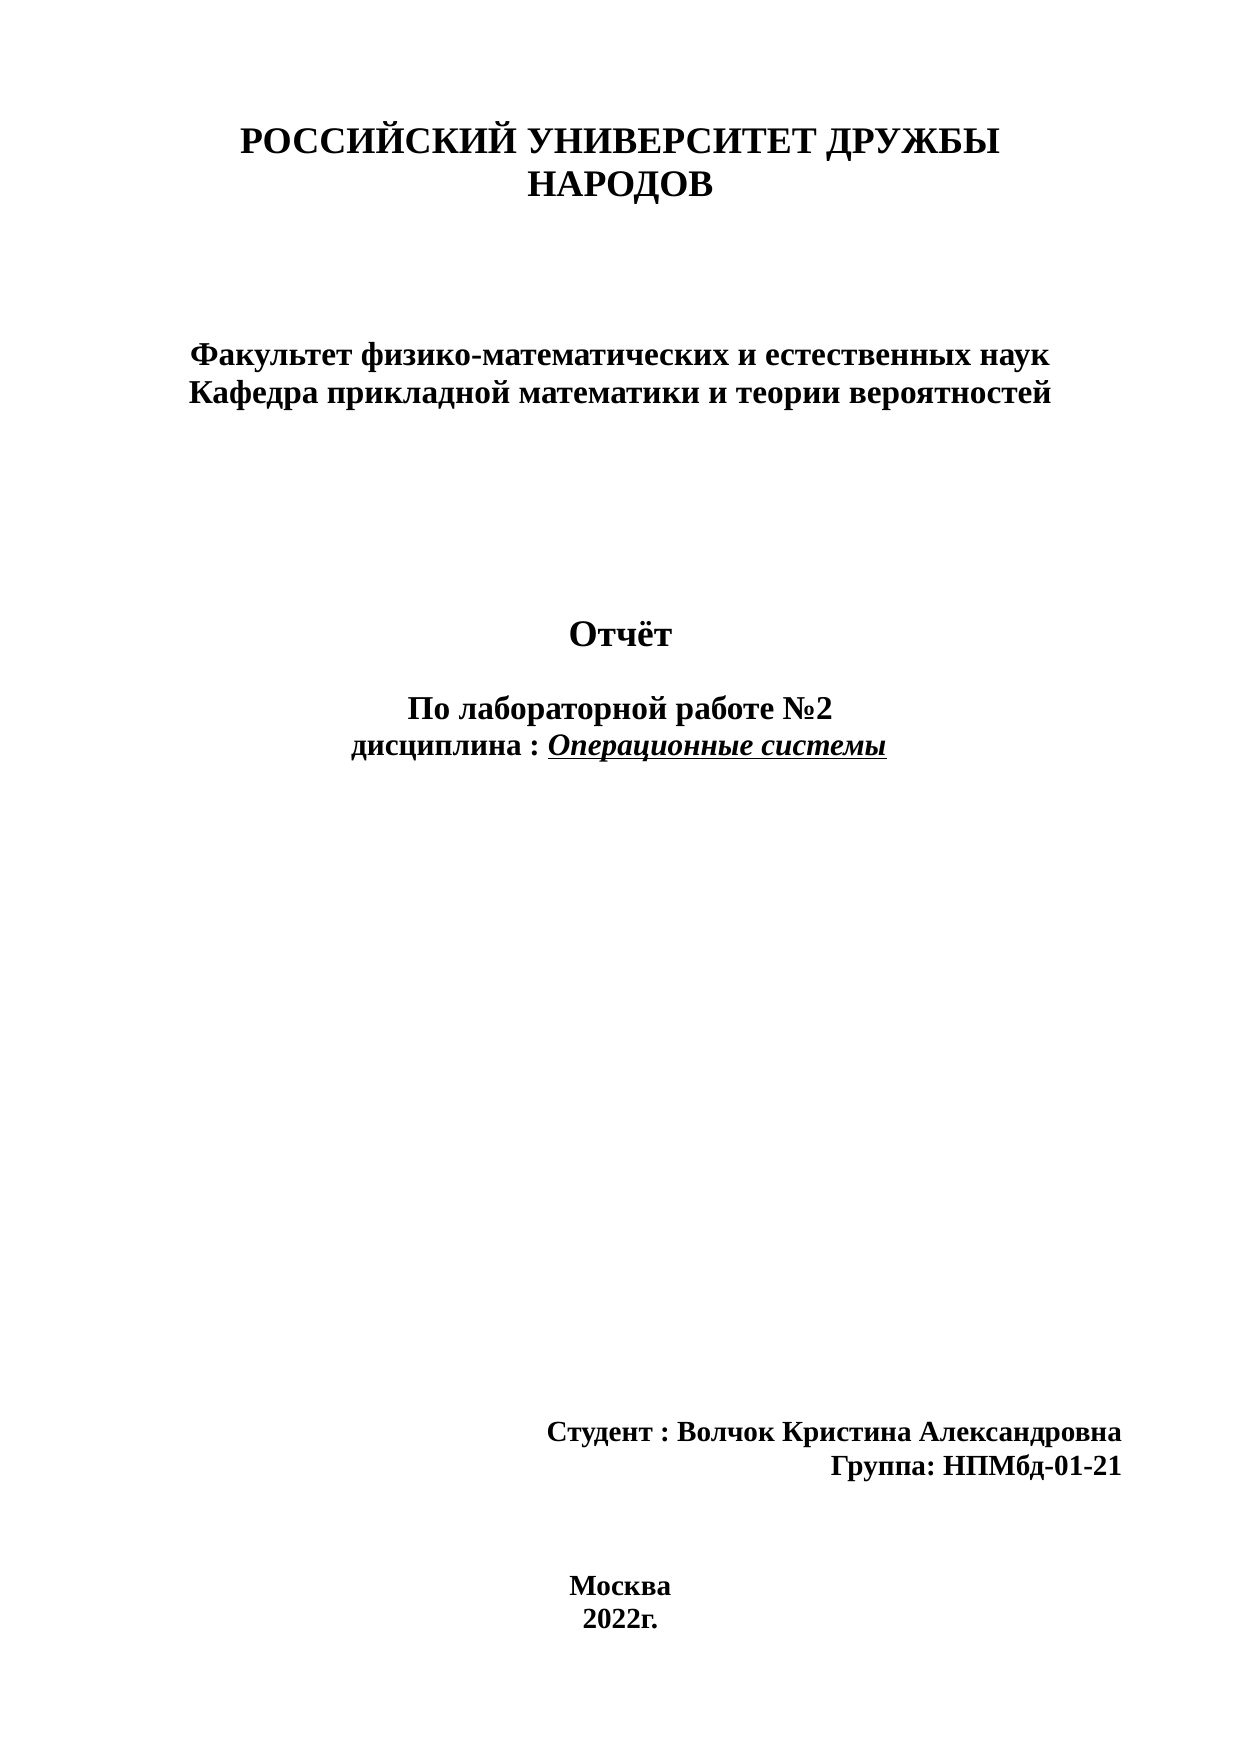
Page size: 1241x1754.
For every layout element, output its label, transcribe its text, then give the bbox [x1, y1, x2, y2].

text дисциплина : Операционные системы [118, 727, 1122, 763]
text Студент : Волчок Кристина Александровна [118, 1414, 1122, 1448]
text Москва [118, 1568, 1122, 1601]
text Факультет физико-математических и естественных наук [118, 334, 1122, 372]
text РОССИЙСКИЙ УНИВЕРСИТЕТ ДРУЖБЫ [118, 118, 1122, 161]
text НАРОДОВ [118, 161, 1122, 204]
text 2022г. [118, 1601, 1122, 1635]
text По лабораторной работе №2 [118, 688, 1122, 727]
text Отчёт [118, 612, 1122, 655]
text Кафедра прикладной математики и теории вероятностей [118, 372, 1122, 410]
text Группа: НПМбд-01-21 [118, 1448, 1122, 1481]
